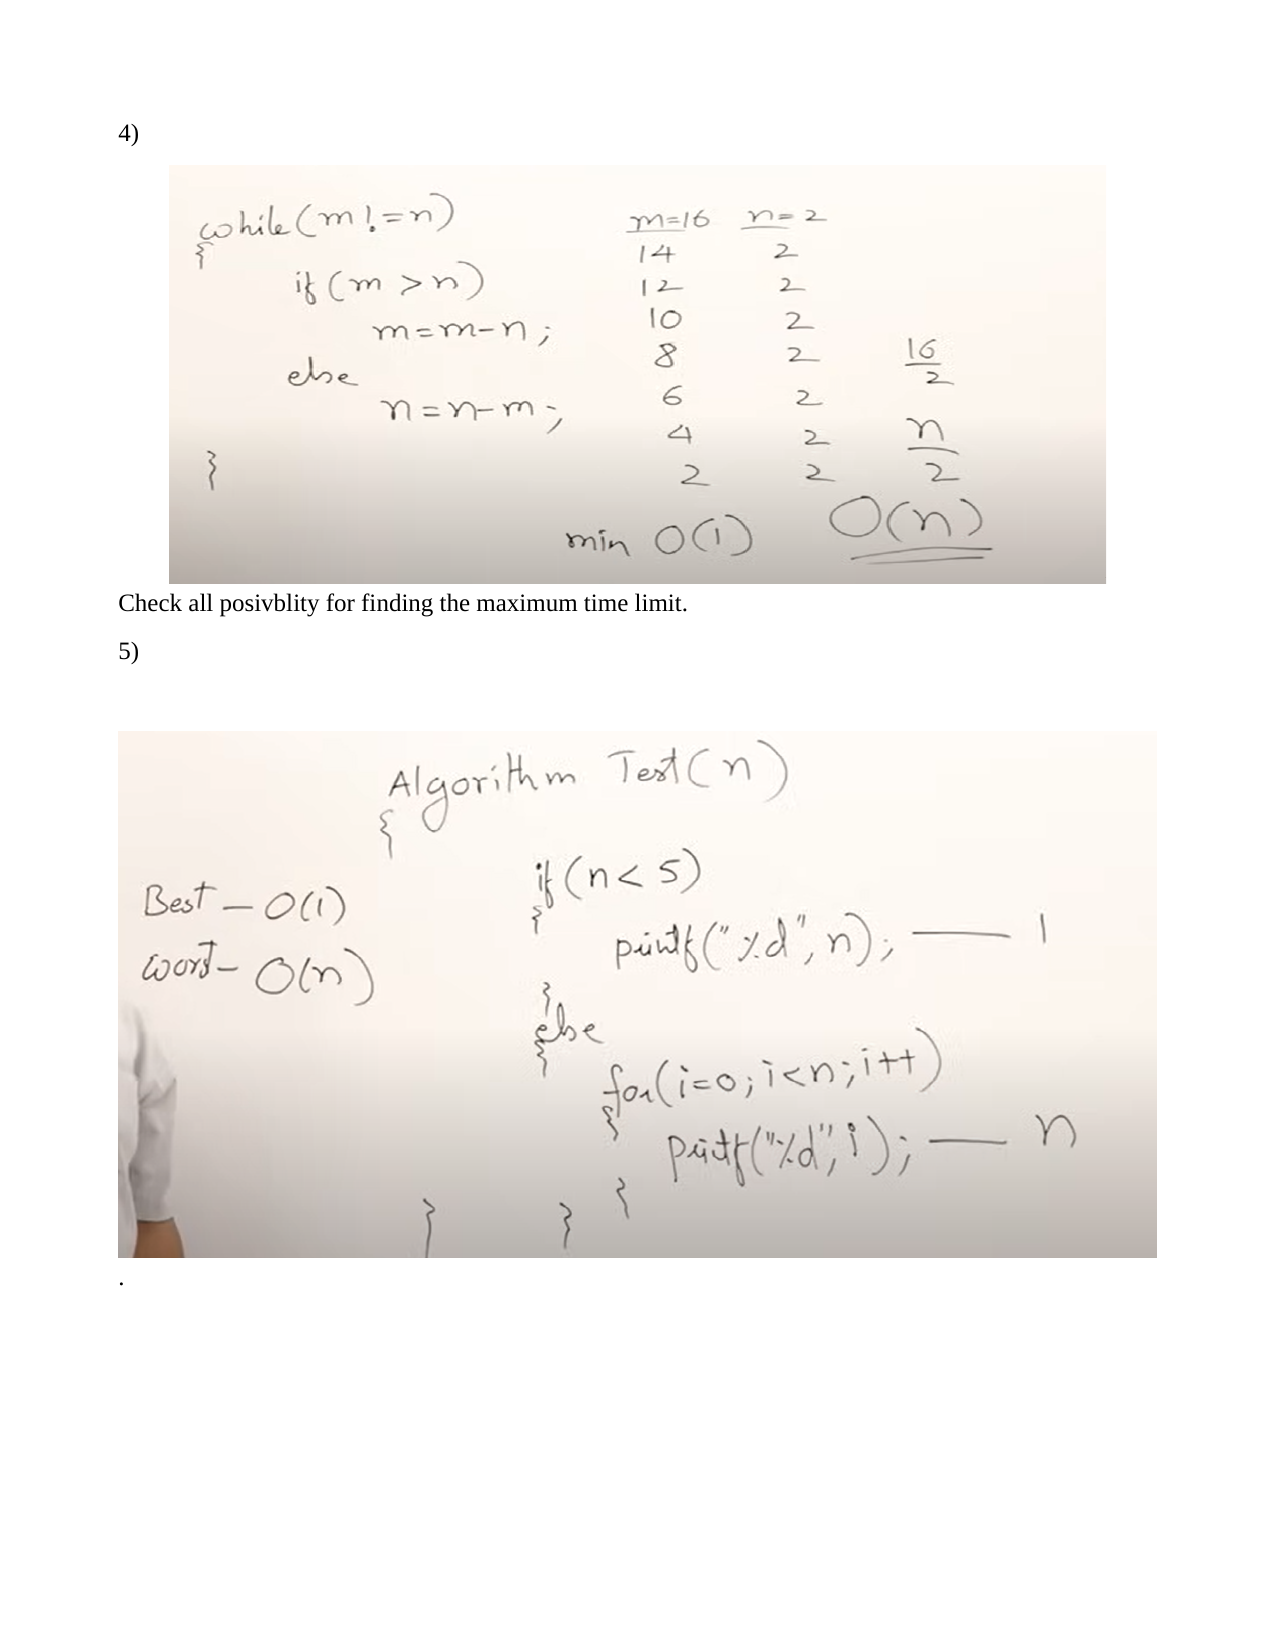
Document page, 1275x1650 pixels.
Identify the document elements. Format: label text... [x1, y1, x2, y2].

text 4) [118, 118, 1157, 147]
text 5) [118, 636, 1157, 664]
text Check all posivblity for finding the maximum time limit. [118, 166, 1157, 617]
picture [118, 731, 1157, 1258]
text . [118, 1258, 1157, 1291]
picture [169, 165, 1107, 584]
